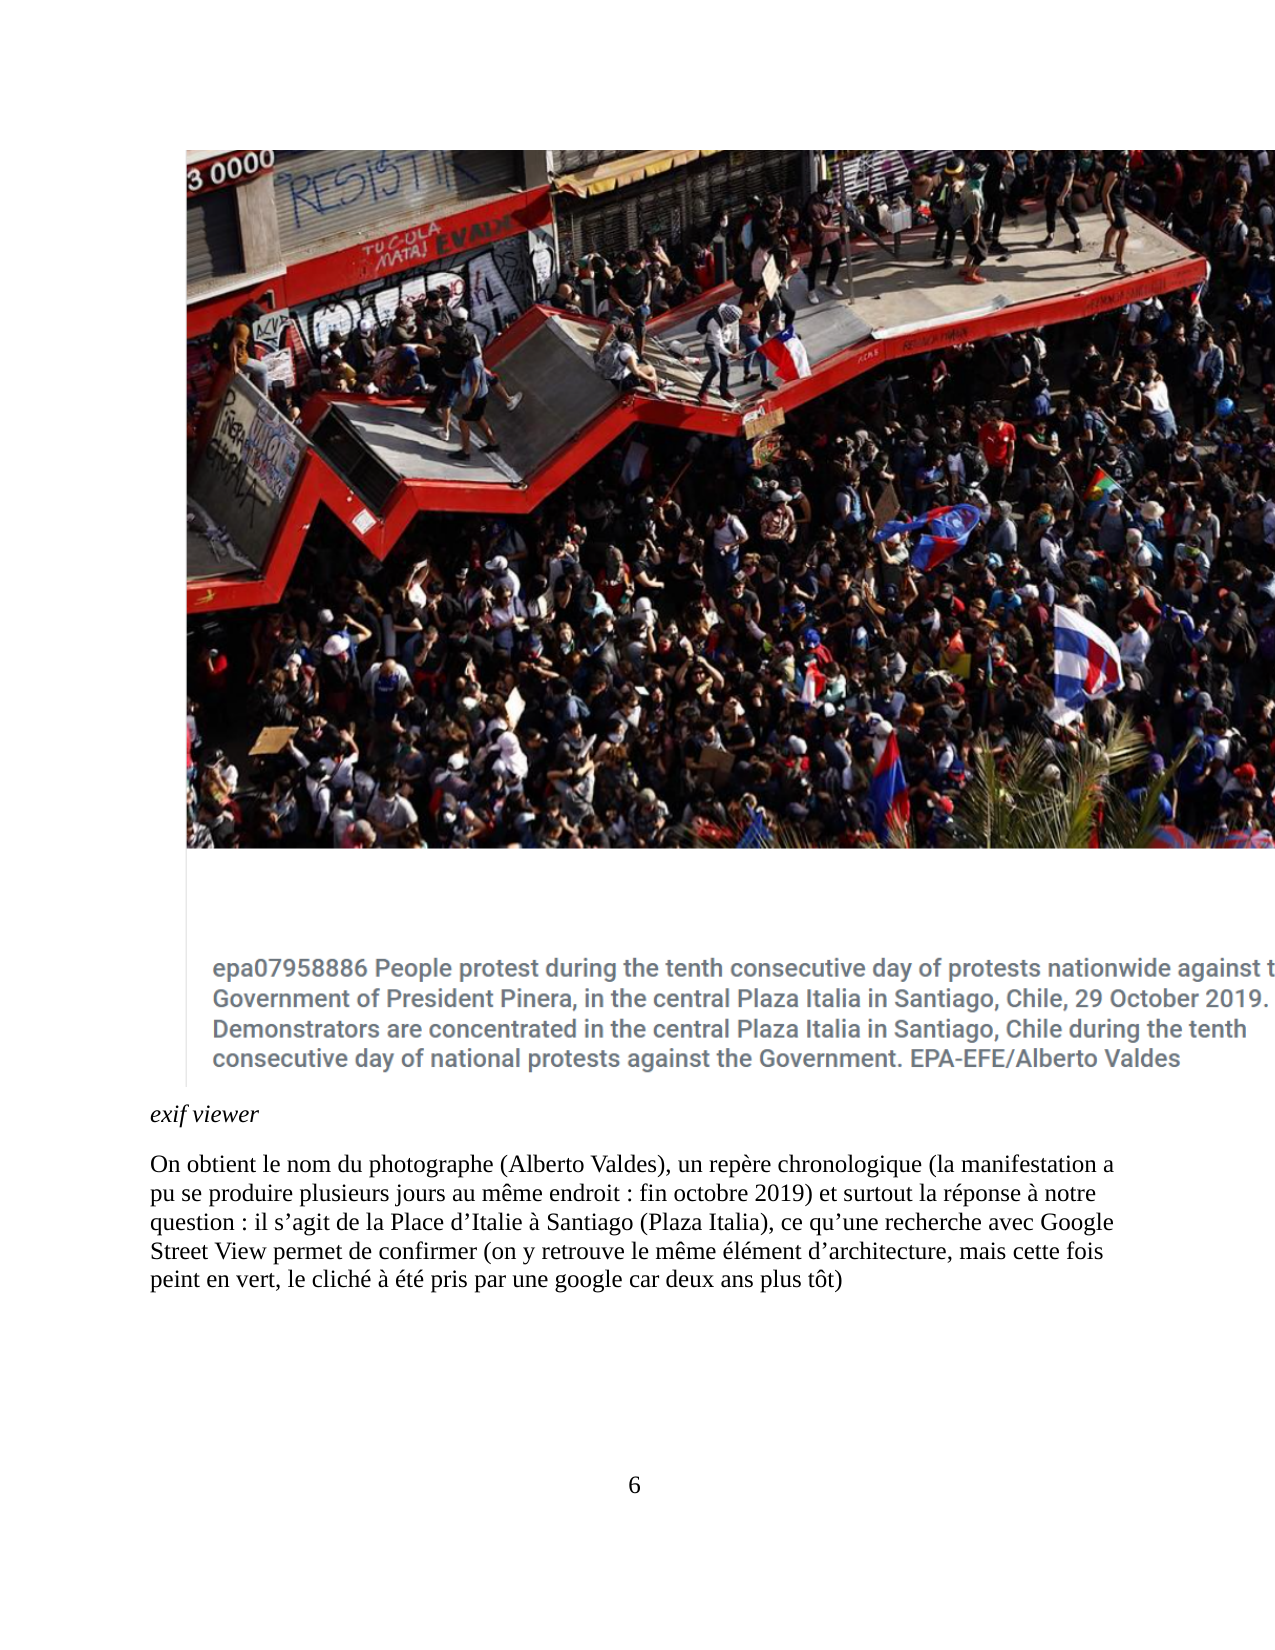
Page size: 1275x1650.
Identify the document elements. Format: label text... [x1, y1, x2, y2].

text exif viewer [150, 1099, 1125, 1128]
text On obtient le nom du photographe (Alberto Valdes), un repère chronologique (la manifestation a pu se produire plusieurs jours au même endroit : fin octobre 2019) et surtout la réponse à notre question : il s’agit de la Place d’Italie à Santiago (Plaza Italia), ce qu’une recherche avec Google Street View permet de confirmer (on y retrouve le même élément d’architecture, mais cette fois peint en vert, le cliché à été pris par une google car deux ans plus tôt) [150, 1149, 1125, 1293]
picture [150, 150, 1275, 1087]
